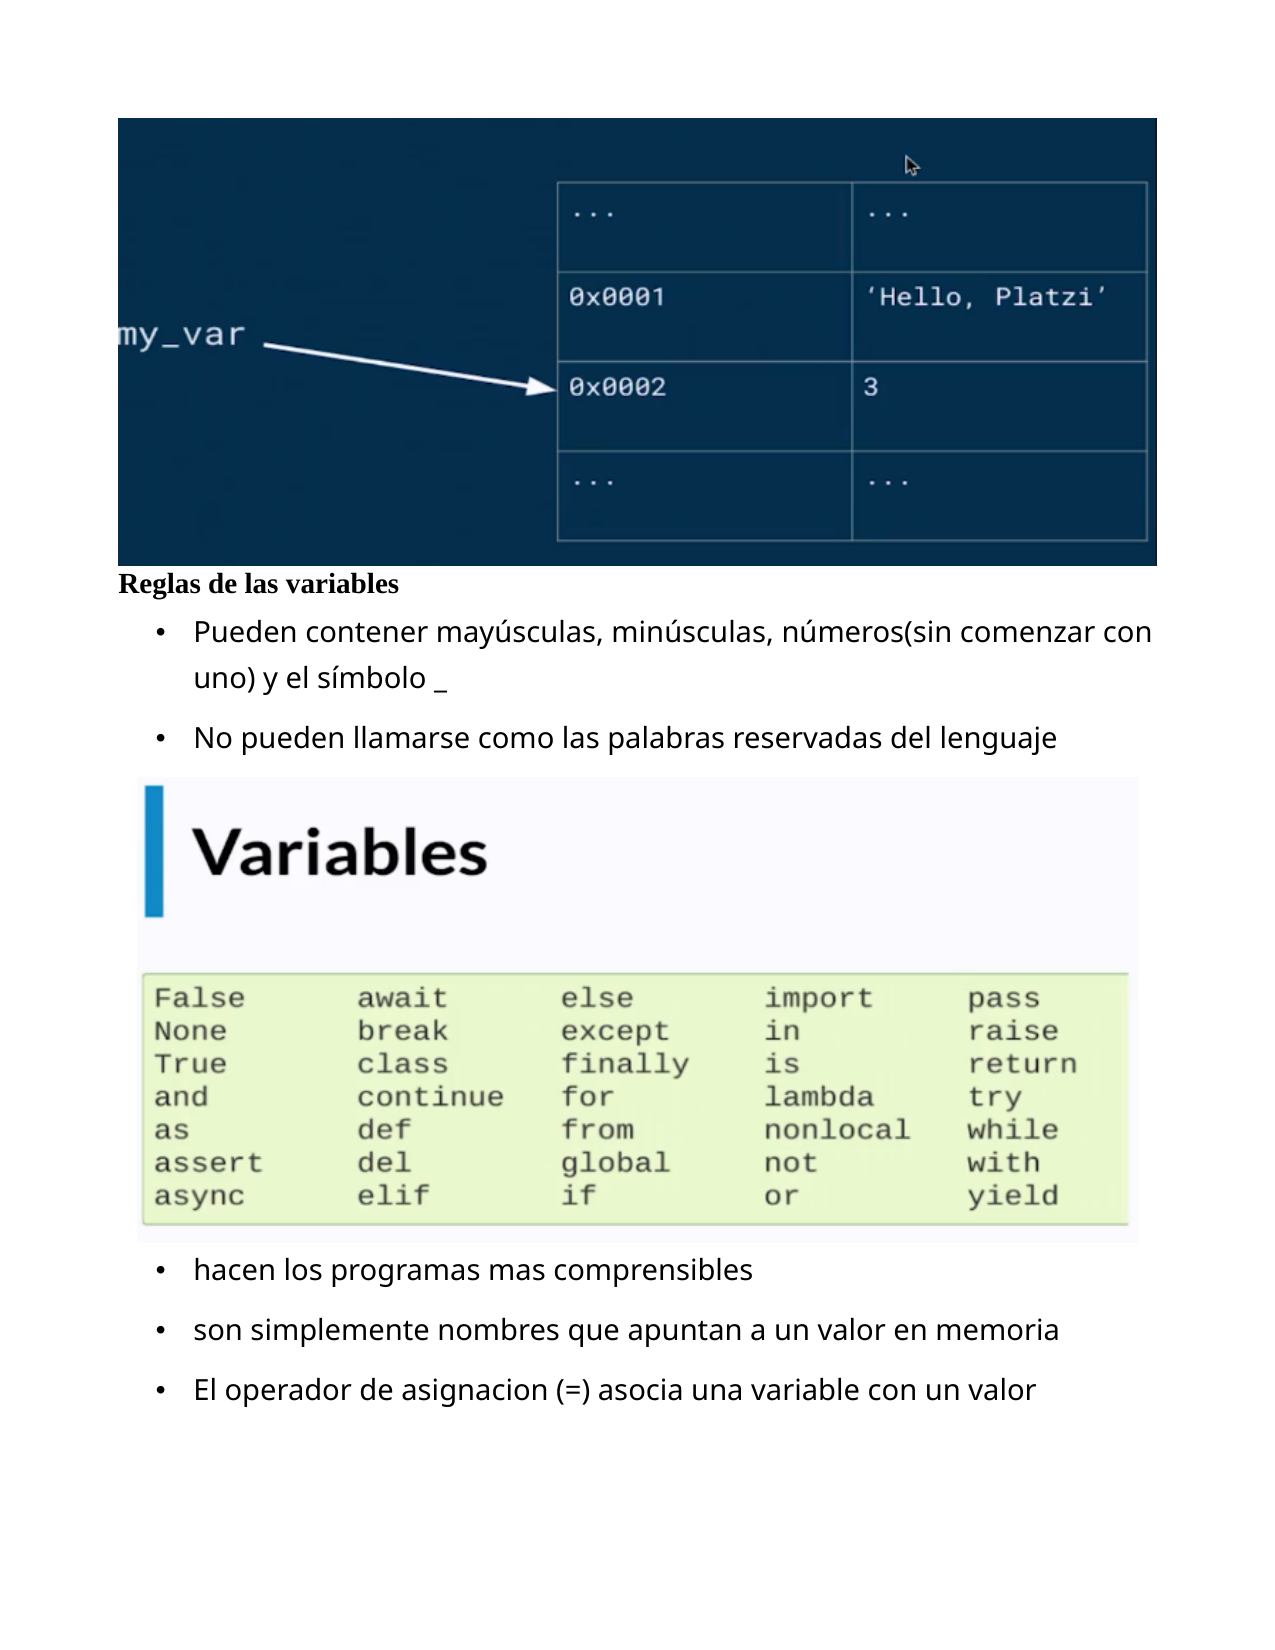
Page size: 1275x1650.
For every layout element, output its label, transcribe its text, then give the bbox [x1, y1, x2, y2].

list hacen los programas mas comprensibles [156, 778, 1157, 1288]
subtitle Reglas de las variables [118, 566, 1157, 599]
list El operador de asignacion (=) asocia una variable con un valor [156, 1369, 1157, 1409]
picture [136, 777, 1139, 1243]
list No pueden llamarse como las palabras reservadas del lenguaje [156, 718, 1157, 757]
list son simplemente nombres que apuntan a un valor en memoria [156, 1309, 1157, 1349]
list Pueden contener mayúsculas, minúsculas, números(sin comenzar con uno) y el símbolo _ [156, 612, 1157, 697]
picture [118, 118, 1157, 566]
